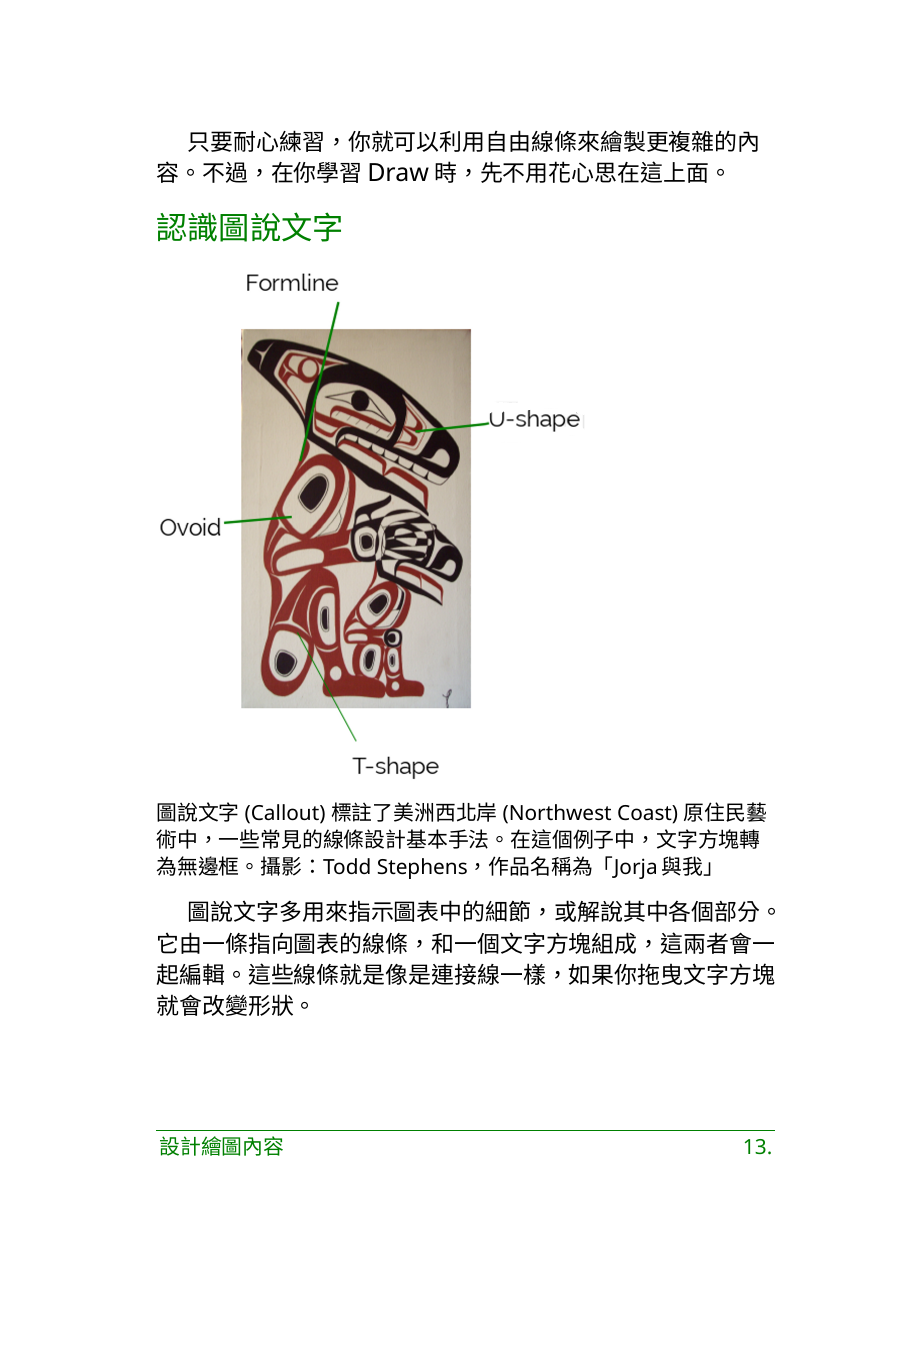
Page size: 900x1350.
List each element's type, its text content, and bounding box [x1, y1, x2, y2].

table_header [156, 264, 775, 791]
text 只要耐心練習，你就可以利用自由線條來繪製更複雜的內容。不過，在你學習Draw時，先不用花心思在這上面。 [156, 125, 775, 187]
picture [156, 263, 585, 789]
subtitle 認識圖說文字 [156, 203, 775, 248]
table_cell 圖說文字 (Callout) 標註了美洲西北岸 (Northwest Coast) 原住民藝術中，一些常見的線條設計基本手法。在這個例子中，文字方塊轉為無邊框。攝影：Todd Stephens，作品名稱為「Jorja與我」 [156, 791, 775, 880]
text 圖說文字多用來指示圖表中的細節，或解說其中各個部分。它由一條指向圖表的線條，和一個文字方塊組成，這兩者會一起編輯。這些線條就是像是連接線一樣，如果你拖曳文字方塊就會改變形狀。 [156, 896, 775, 1021]
